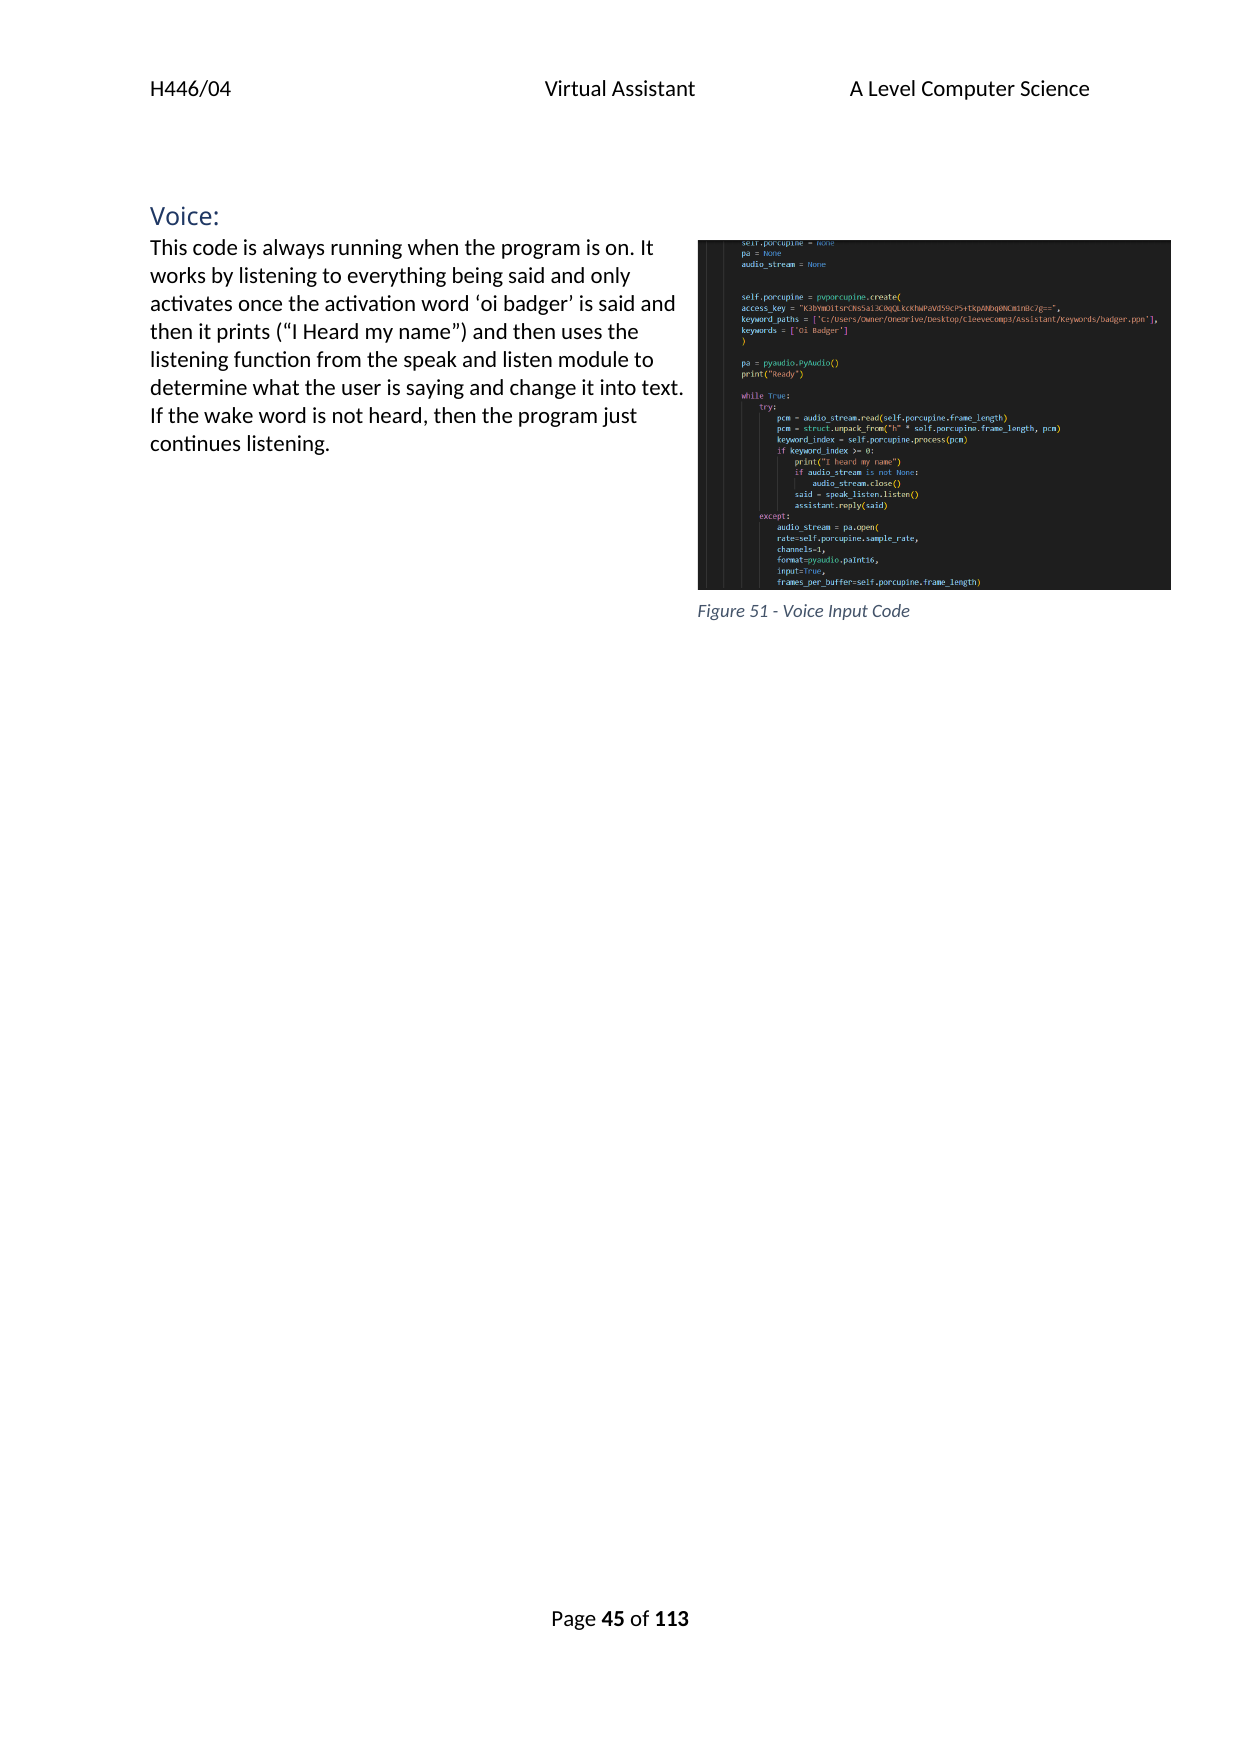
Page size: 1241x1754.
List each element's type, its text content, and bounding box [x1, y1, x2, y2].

text Figure 51 - Voice Input Code [697, 599, 1172, 622]
subtitle Voice: [150, 199, 1090, 233]
text This code is always running when the program is on. It works by listening to everything being said and only activates once the activation word ‘oi badger’ is said and then it prints (“I Heard my name”) and then uses the listening function from the speak and listen module to determine what the user is saying and change it into text. If the wake word is not heard, then the program just continues listening. [150, 233, 1090, 457]
